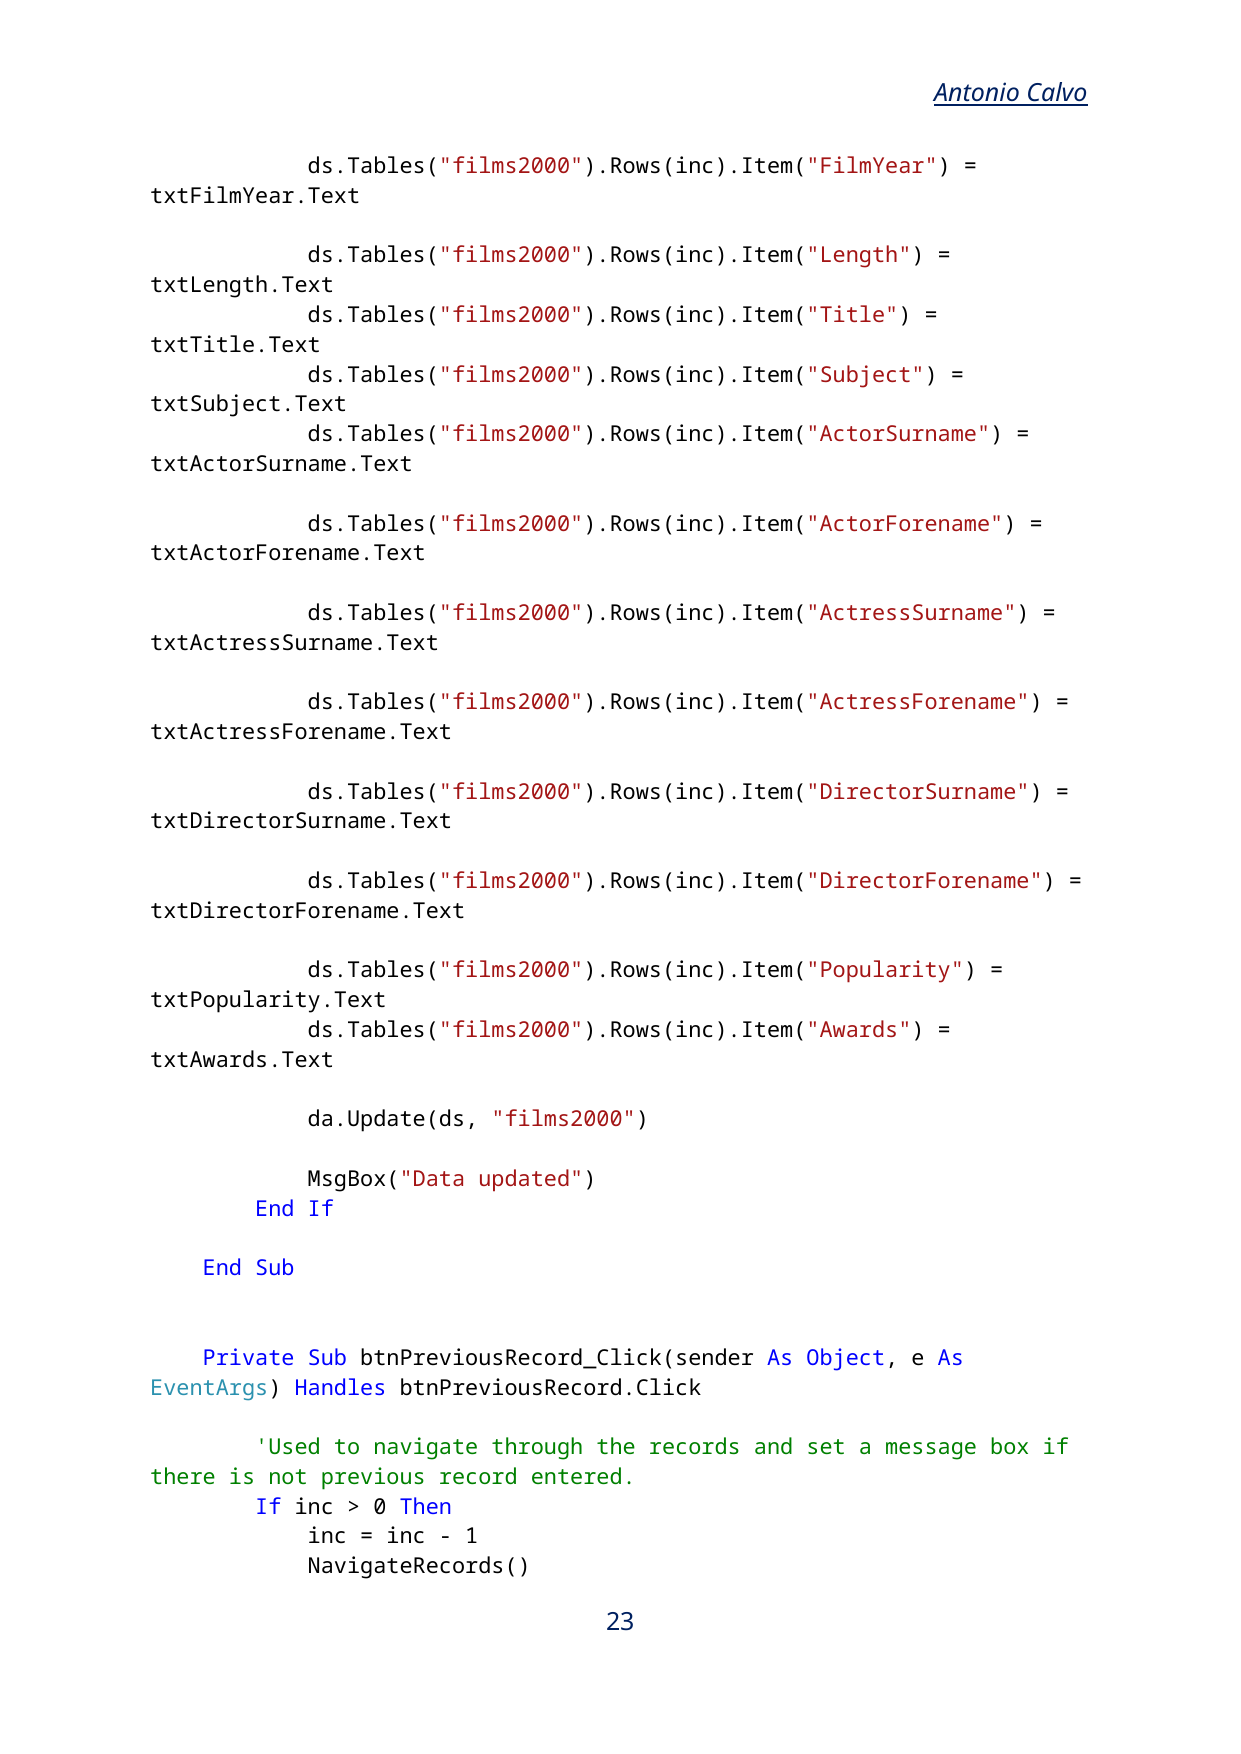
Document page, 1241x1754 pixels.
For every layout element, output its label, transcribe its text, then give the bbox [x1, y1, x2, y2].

text ds.Tables("films2000").Rows(inc).Item("ActorSurname") = txtActorSurname.Text [150, 418, 1090, 478]
text ds.Tables("films2000").Rows(inc).Item("DirectorSurname") = txtDirectorSurname.Text [150, 776, 1090, 835]
text If inc > 0 Then [150, 1491, 1090, 1520]
text ds.Tables("films2000").Rows(inc).Item("Popularity") = txtPopularity.Text [150, 954, 1090, 1014]
text ds.Tables("films2000").Rows(inc).Item("DirectorForename") = txtDirectorForename.Text [150, 865, 1090, 924]
text da.Update(ds, "films2000") [150, 1103, 1090, 1133]
text End Sub [150, 1252, 1090, 1282]
text End If [150, 1193, 1090, 1222]
text ds.Tables("films2000").Rows(inc).Item("ActorForename") = txtActorForename.Text [150, 507, 1090, 567]
text ds.Tables("films2000").Rows(inc).Item("Awards") = txtAwards.Text [150, 1014, 1090, 1073]
text MsgBox("Data updated") [150, 1163, 1090, 1193]
text NavigateRecords() [150, 1550, 1090, 1580]
text ds.Tables("films2000").Rows(inc).Item("FilmYear") = txtFilmYear.Text [150, 150, 1090, 209]
text ds.Tables("films2000").Rows(inc).Item("Title") = txtTitle.Text [150, 299, 1090, 358]
text ds.Tables("films2000").Rows(inc).Item("ActressForename") = txtActressForename.Text [150, 686, 1090, 746]
text ds.Tables("films2000").Rows(inc).Item("Subject") = txtSubject.Text [150, 358, 1090, 418]
text Private Sub btnPreviousRecord_Click(sender As Object, e As EventArgs) Handles btnPreviousRecord.Click [150, 1342, 1090, 1401]
text ds.Tables("films2000").Rows(inc).Item("ActressSurname") = txtActressSurname.Text [150, 597, 1090, 656]
text ds.Tables("films2000").Rows(inc).Item("Length") = txtLength.Text [150, 239, 1090, 299]
text inc = inc - 1 [150, 1520, 1090, 1550]
text 'Used to navigate through the records and set a message box if there is not previous record entered. [150, 1431, 1090, 1491]
